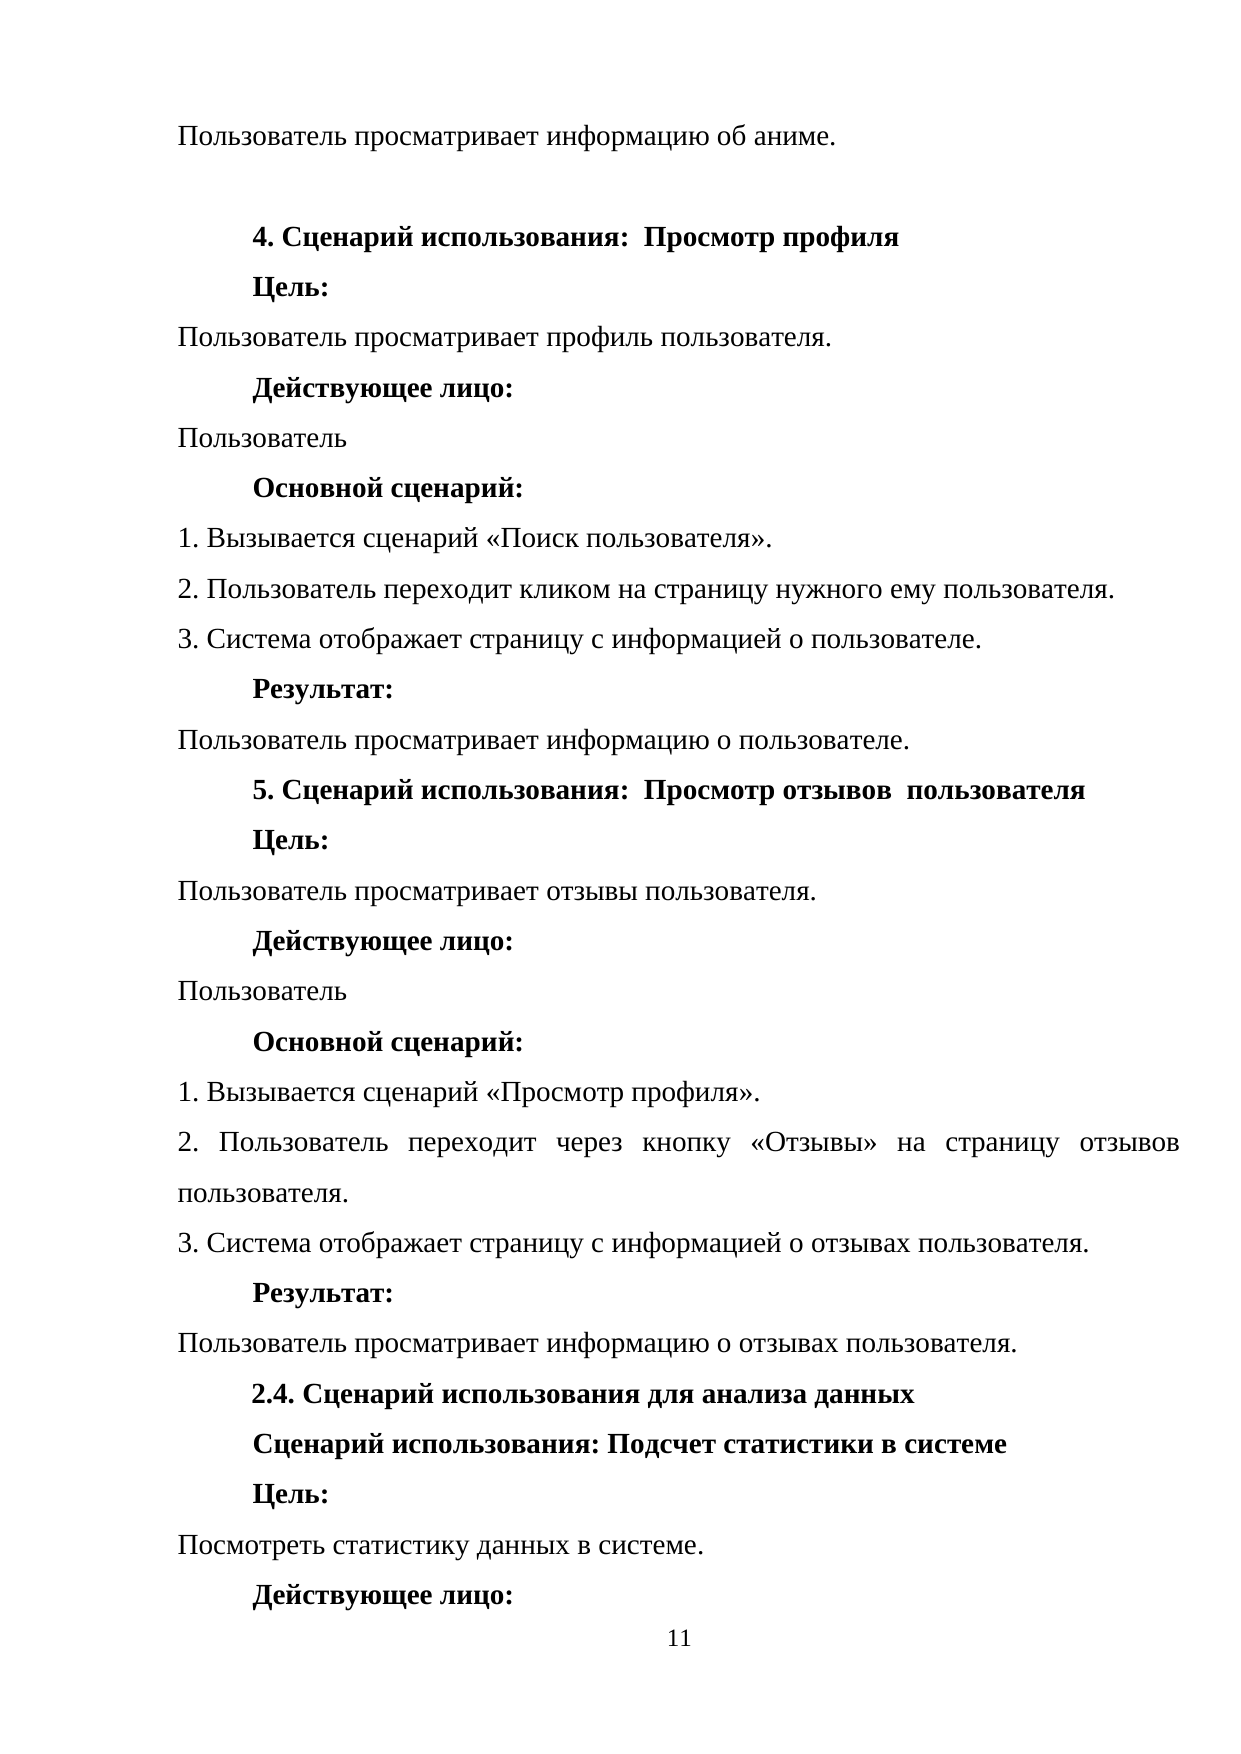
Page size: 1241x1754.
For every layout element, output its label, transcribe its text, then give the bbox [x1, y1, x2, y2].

text Основной сценарий: [177, 470, 1181, 504]
text Пользователь просматривает отзывы пользователя. [177, 873, 1181, 906]
text 5. Сценарий использования: Просмотр отзывов пользователя [177, 772, 1181, 806]
text 1. Вызывается сценарий «Поиск пользователя». [177, 521, 1181, 554]
text Пользователь просматривает информацию о отзывах пользователя. [177, 1326, 1181, 1359]
text 4. Сценарий использования: Просмотр профиля [177, 219, 1181, 252]
text Цель: [177, 1477, 1181, 1510]
text Пользователь [177, 973, 1181, 1007]
text 1. Вызывается сценарий «Просмотр профиля». [177, 1074, 1181, 1108]
text Сценарий использования: Подсчет статистики в системе [177, 1426, 1181, 1460]
text 2. Пользователь переходит через кнопку «Отзывы» на страницу отзывов пользователя. [177, 1124, 1181, 1208]
text Пользователь просматривает информацию о пользователе. [177, 722, 1181, 755]
text 2.4. Сценарий использования для анализа данных [177, 1376, 1181, 1409]
text Цель: [177, 269, 1181, 303]
text Пользователь просматривает профиль пользователя. [177, 319, 1181, 353]
text Результат: [177, 672, 1181, 705]
text Действующее лицо: [177, 923, 1181, 957]
text Пользователь просматривает информацию об аниме. [177, 118, 1181, 152]
text Действующее лицо: [177, 370, 1181, 403]
text Основной сценарий: [177, 1024, 1181, 1057]
text Цель: [177, 822, 1181, 856]
text 3. Система отображает страницу с информацией о отзывах пользователя. [177, 1225, 1181, 1258]
text Действующее лицо: [177, 1577, 1181, 1611]
text Посмотреть статистику данных в системе. [177, 1527, 1181, 1560]
text Пользователь [177, 420, 1181, 453]
text 2. Пользователь переходит кликом на страницу нужного ему пользователя. [177, 571, 1181, 604]
text Результат: [177, 1275, 1181, 1309]
text 3. Система отображает страницу с информацией о пользователе. [177, 621, 1181, 655]
